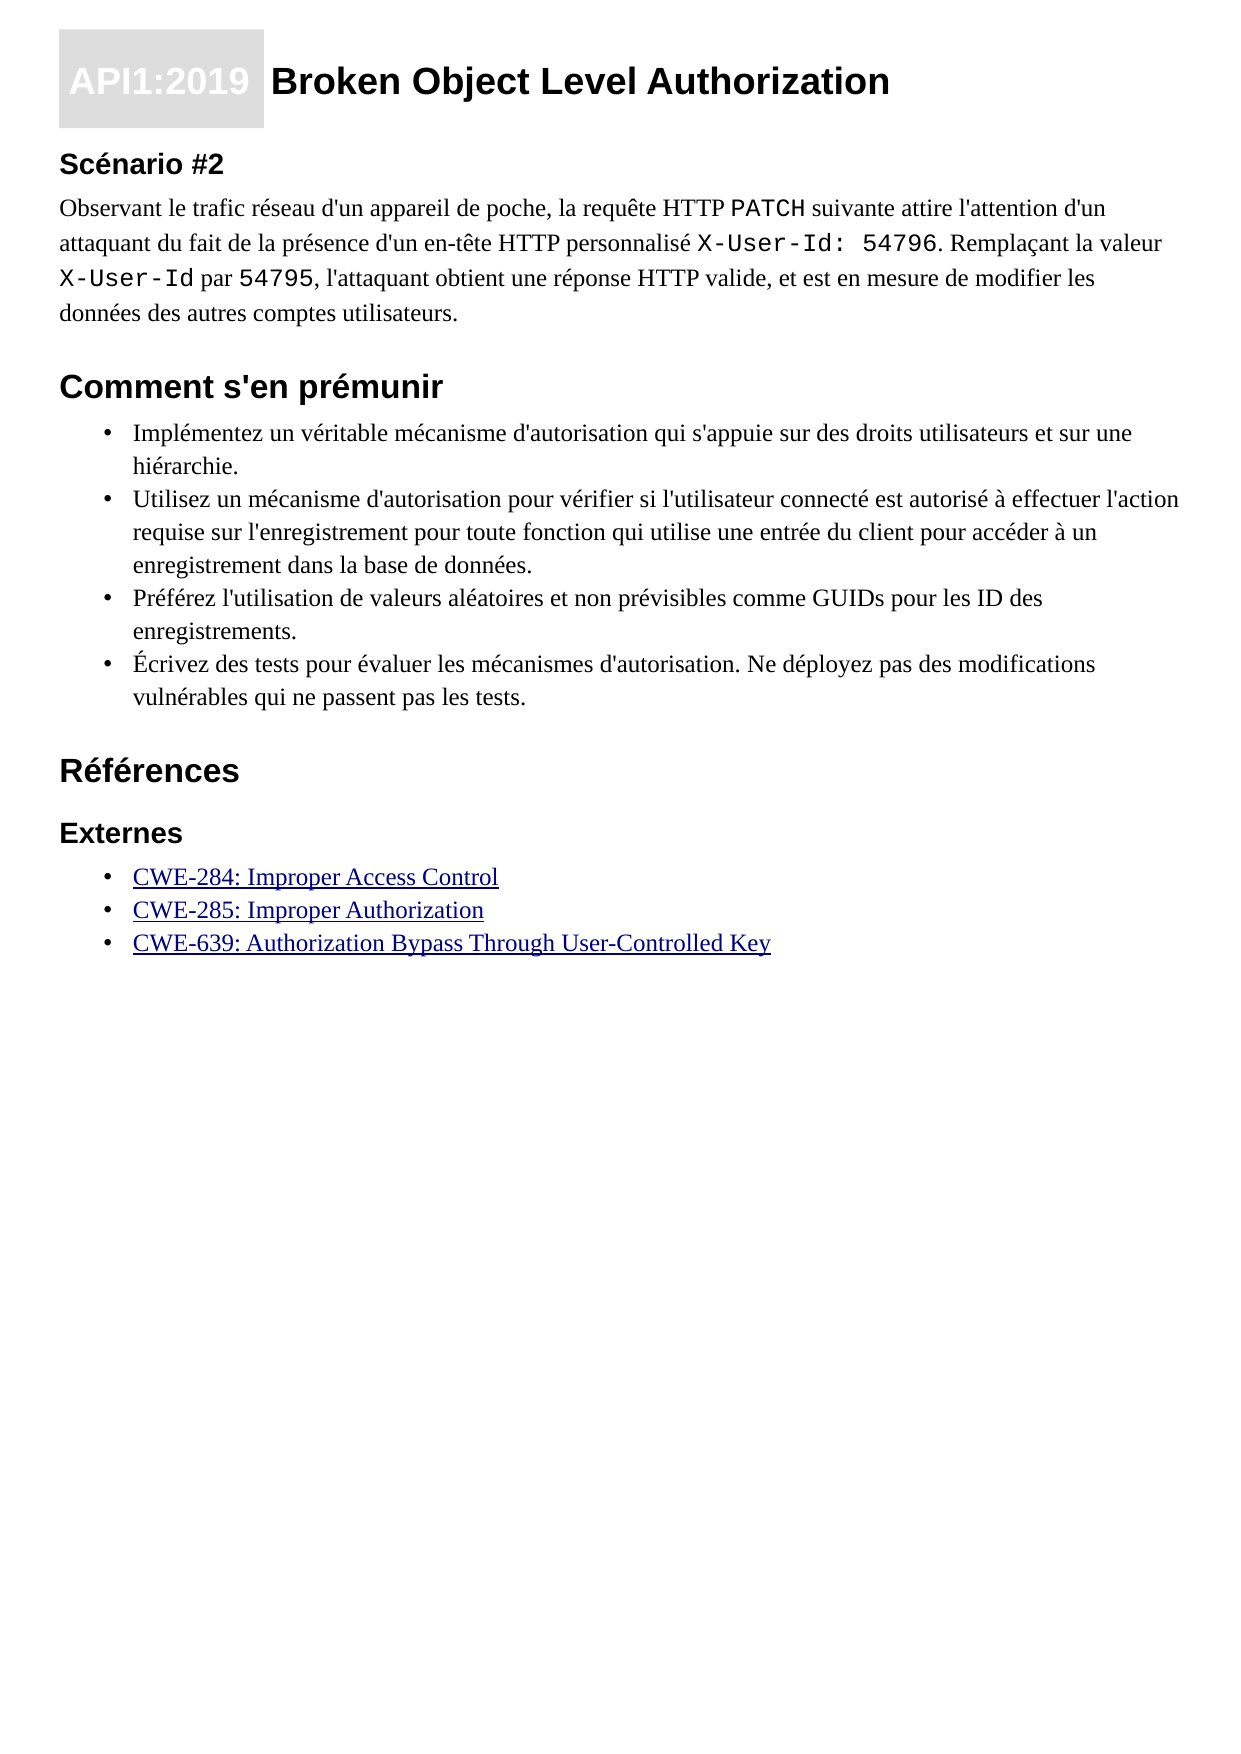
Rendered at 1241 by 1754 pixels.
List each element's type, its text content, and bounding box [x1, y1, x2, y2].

subtitle Externes [59, 816, 1181, 850]
list CWE-639: Authorization Bypass Through User-Controlled Key [103, 928, 1181, 957]
subtitle Comment s'en prémunir [59, 367, 1181, 405]
subtitle Références [59, 751, 1181, 789]
subtitle Scénario #2 [59, 147, 1181, 181]
list Utilisez un mécanisme d'autorisation pour vérifier si l'utilisateur connecté est autorisé à effectuer l'action requise sur l'enregistrement pour toute fonction qui utilise une entrée du client pour accéder à un enregistrement dans la base de données. [103, 484, 1181, 579]
text Observant le trafic réseau d'un appareil de poche, la requête HTTP PATCH suivante attire l'attention d'un attaquant du fait de la présence d'un en-tête HTTP personnalisé X-User-Id: 54796. Remplaçant la valeur X-User-Id par 54795, l'attaquant obtient une réponse HTTP valide, et est en mesure de modifier les données des autres comptes utilisateurs. [59, 193, 1181, 327]
list Écrivez des tests pour évaluer les mécanismes d'autorisation. Ne déployez pas des modifications vulnérables qui ne passent pas les tests. [103, 649, 1181, 711]
list Implémentez un véritable mécanisme d'autorisation qui s'appuie sur des droits utilisateurs et sur une hiérarchie. [103, 418, 1181, 480]
list Préférez l'utilisation de valeurs aléatoires et non prévisibles comme GUIDs pour les ID des enregistrements. [103, 583, 1181, 645]
list CWE-285: Improper Authorization [103, 896, 1181, 924]
list CWE-284: Improper Access Control [103, 862, 1181, 891]
